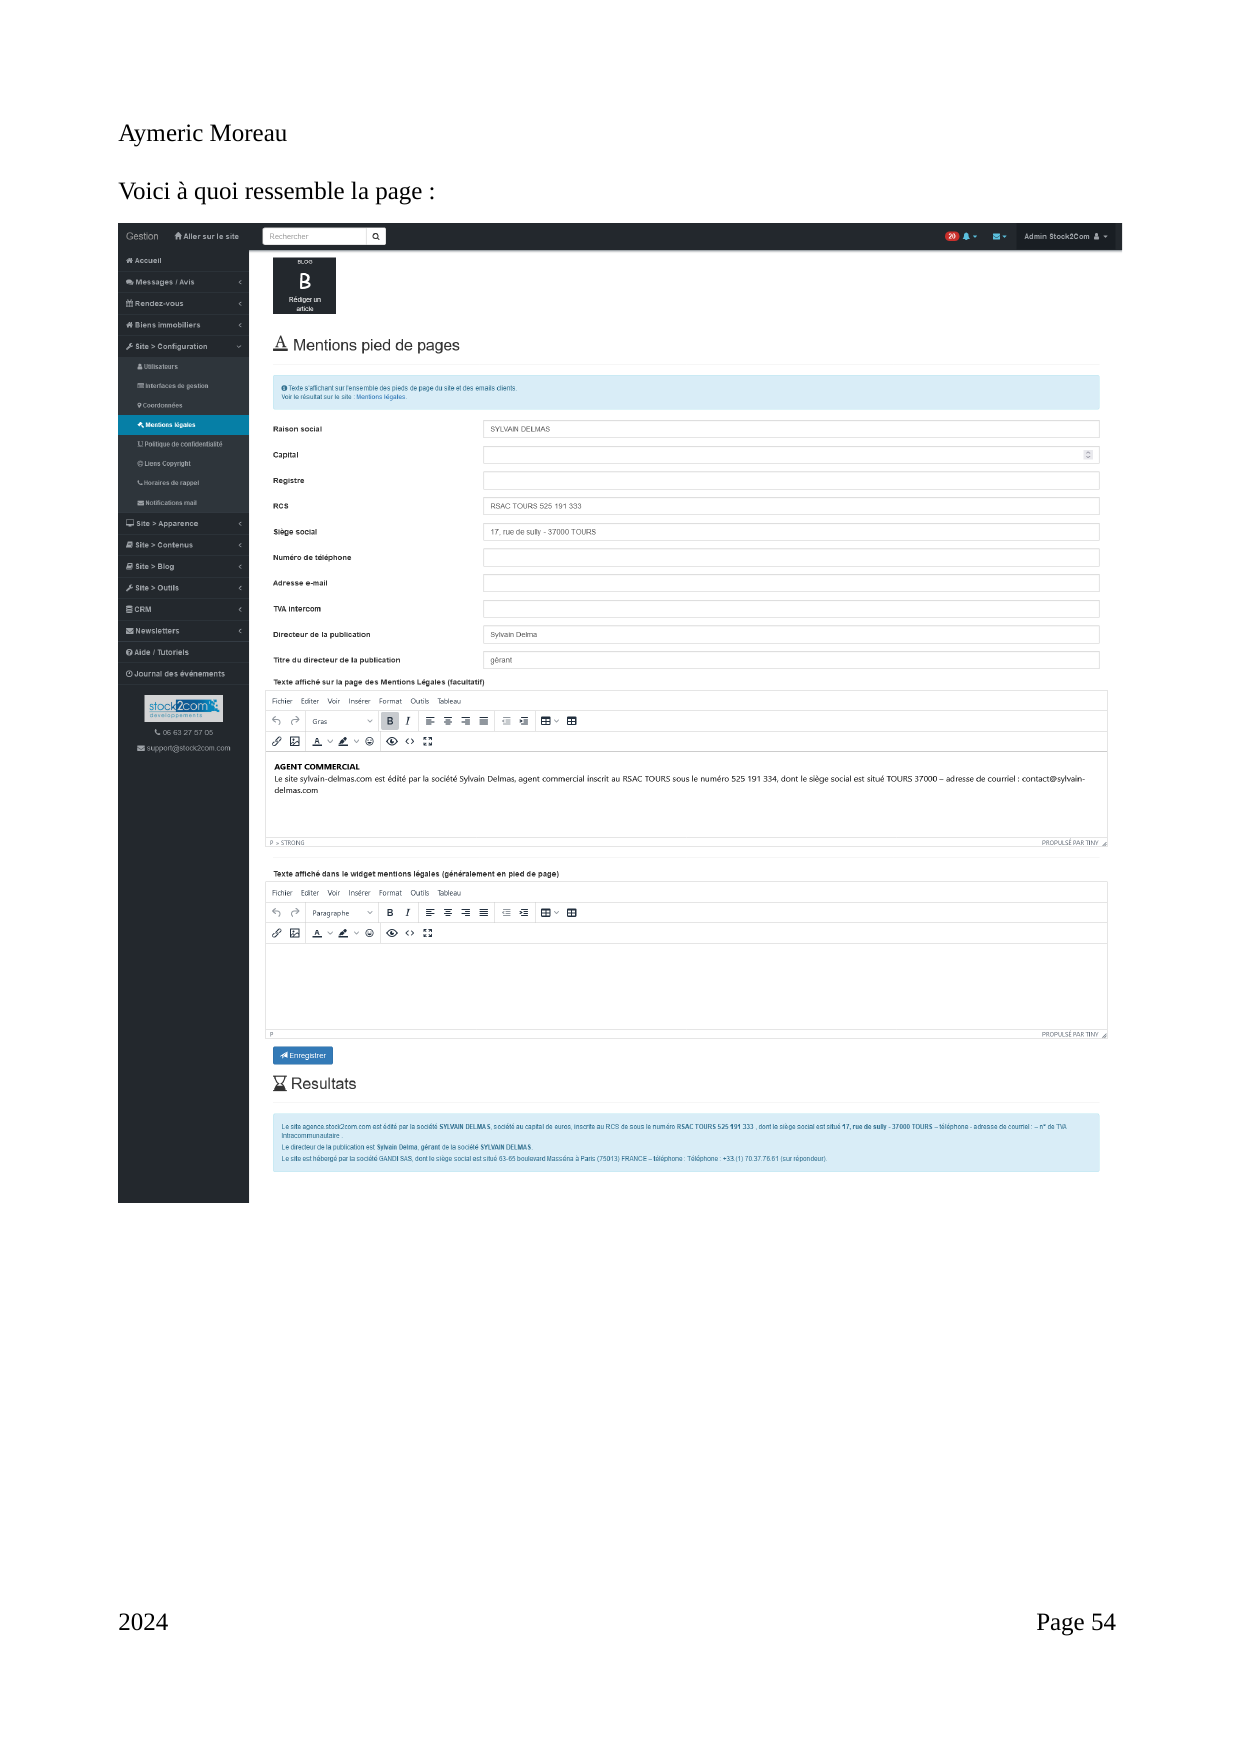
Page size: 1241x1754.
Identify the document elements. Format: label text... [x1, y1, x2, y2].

picture [118, 223, 1123, 1203]
text Voici à quoi ressemble la page : [118, 176, 1122, 205]
